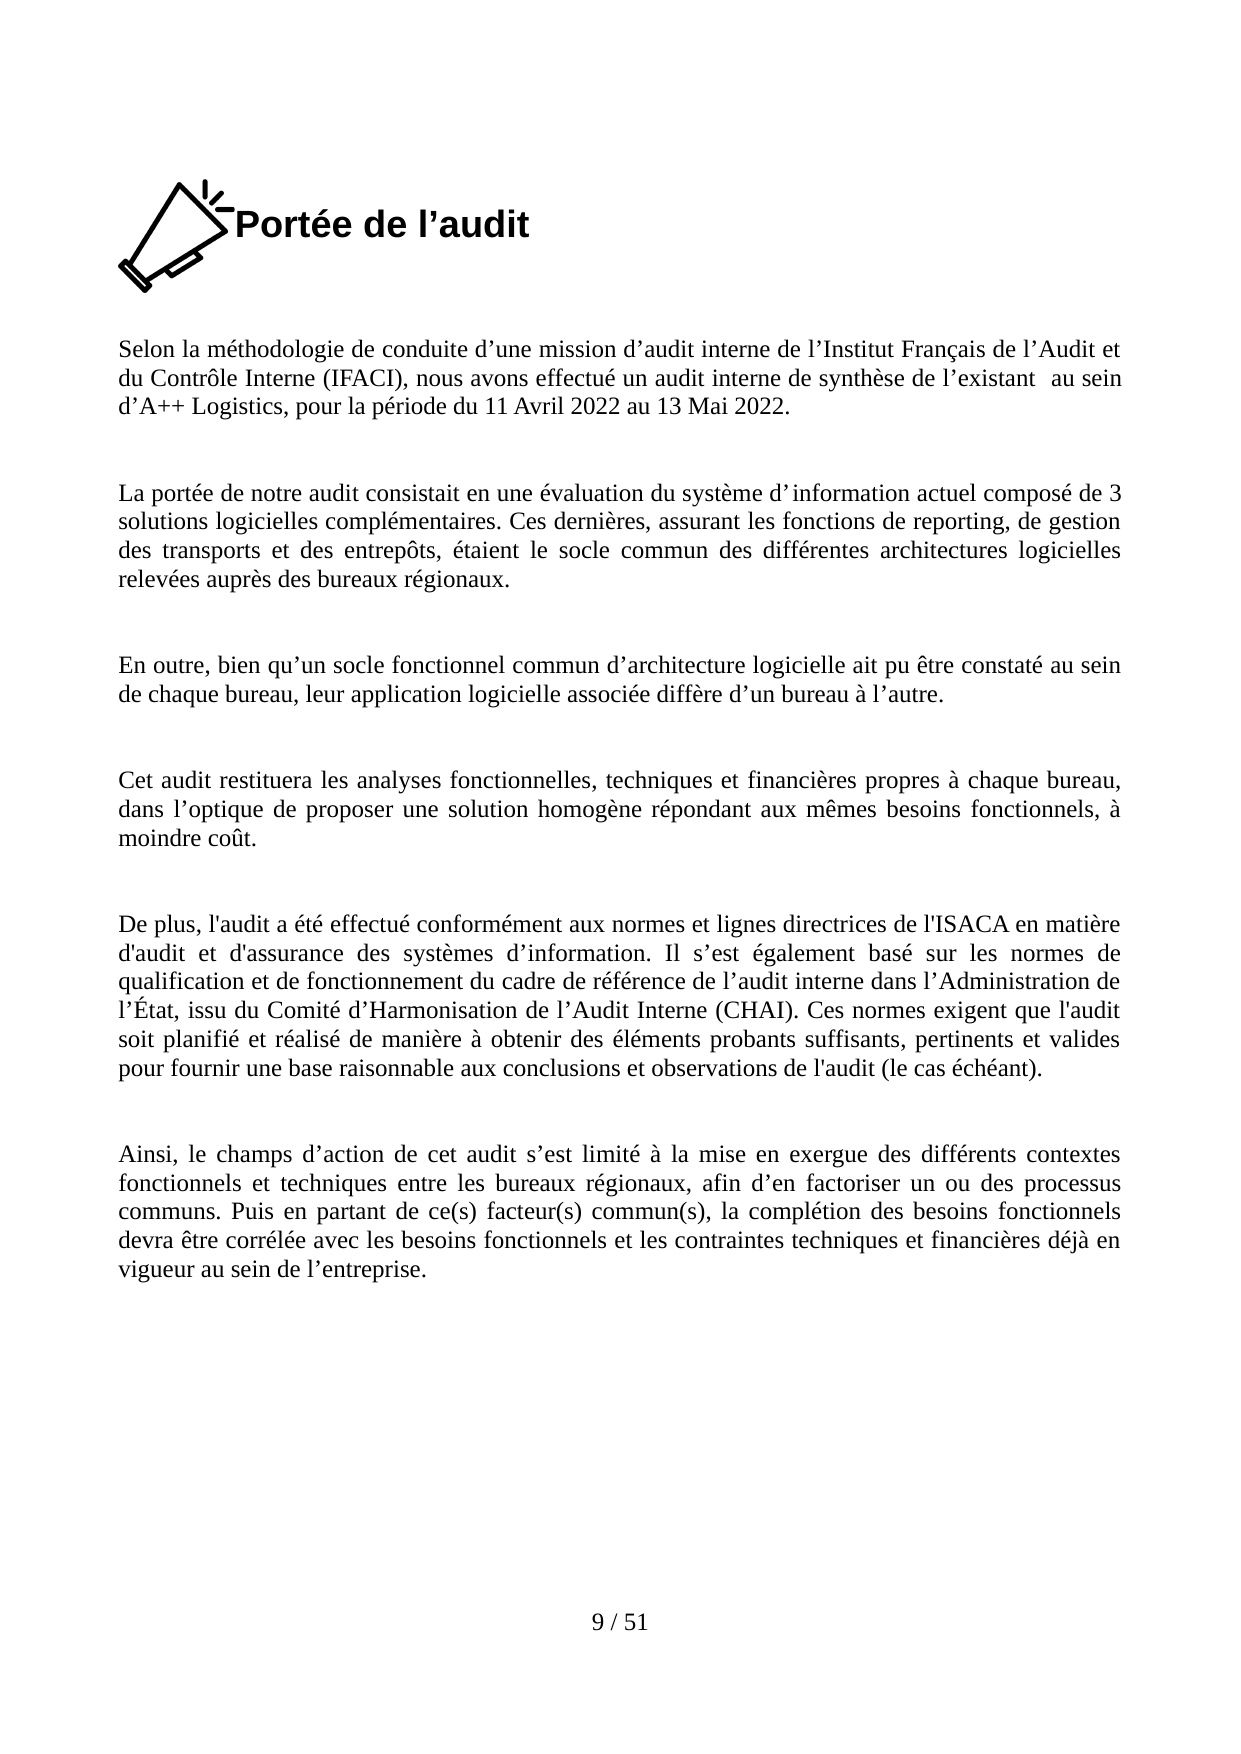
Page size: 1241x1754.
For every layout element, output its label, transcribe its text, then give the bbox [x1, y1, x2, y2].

text De plus, l'audit a été effectué conformément aux normes et lignes directrices de l'ISACA en matière d'audit et d'assurance des systèmes d’information. Il s’est également basé sur les normes de qualification et de fonctionnement du cadre de référence de l’audit interne dans l’Administration de l’État, issu du Comité d’Harmonisation de l’Audit Interne (CHAI). Ces normes exigent que l'audit soit planifié et réalisé de manière à obtenir des éléments probants suffisants, pertinents et valides pour fournir une base raisonnable aux conclusions et observations de l'audit (le cas échéant). [118, 909, 1122, 1081]
subtitle Portée de l’audit [235, 201, 1122, 245]
text En outre, bien qu’un socle fonctionnel commun d’architecture logicielle ait pu être constaté au sein de chaque bureau, leur application logicielle associée diffère d’un bureau à l’autre. [118, 650, 1122, 708]
text Selon la méthodologie de conduite d’une mission d’audit interne de l’Institut Français de l’Audit et du Contrôle Interne (IFACI), nous avons effectué un audit interne de synthèse de l’existant au sein d’A++ Logistics, pour la période du 11 Avril 2022 au 13 Mai 2022. [118, 334, 1122, 420]
text Ainsi, le champs d’action de cet audit s’est limité à la mise en exergue des différents contextes fonctionnels et techniques entre les bureaux régionaux, afin d’en factoriser un ou des processus communs. Puis en partant de ce(s) facteur(s) commun(s), la complétion des besoins fonctionnels devra être corrélée avec les besoins fonctionnels et les contraintes techniques et financières déjà en vigueur au sein de l’entreprise. [118, 1139, 1122, 1283]
text Cet audit restituera les analyses fonctionnelles, techniques et financières propres à chaque bureau, dans l’optique de proposer une solution homogène répondant aux mêmes besoins fonctionnels, à moindre coût. [118, 765, 1122, 851]
picture [118, 178, 235, 295]
text La portée de notre audit consistait en une évaluation du système d’information actuel composé de 3 solutions logicielles complémentaires. Ces dernières, assurant les fonctions de reporting, de gestion des transports et des entrepôts, étaient le socle commun des différentes architectures logicielles relevées auprès des bureaux régionaux. [118, 478, 1122, 593]
